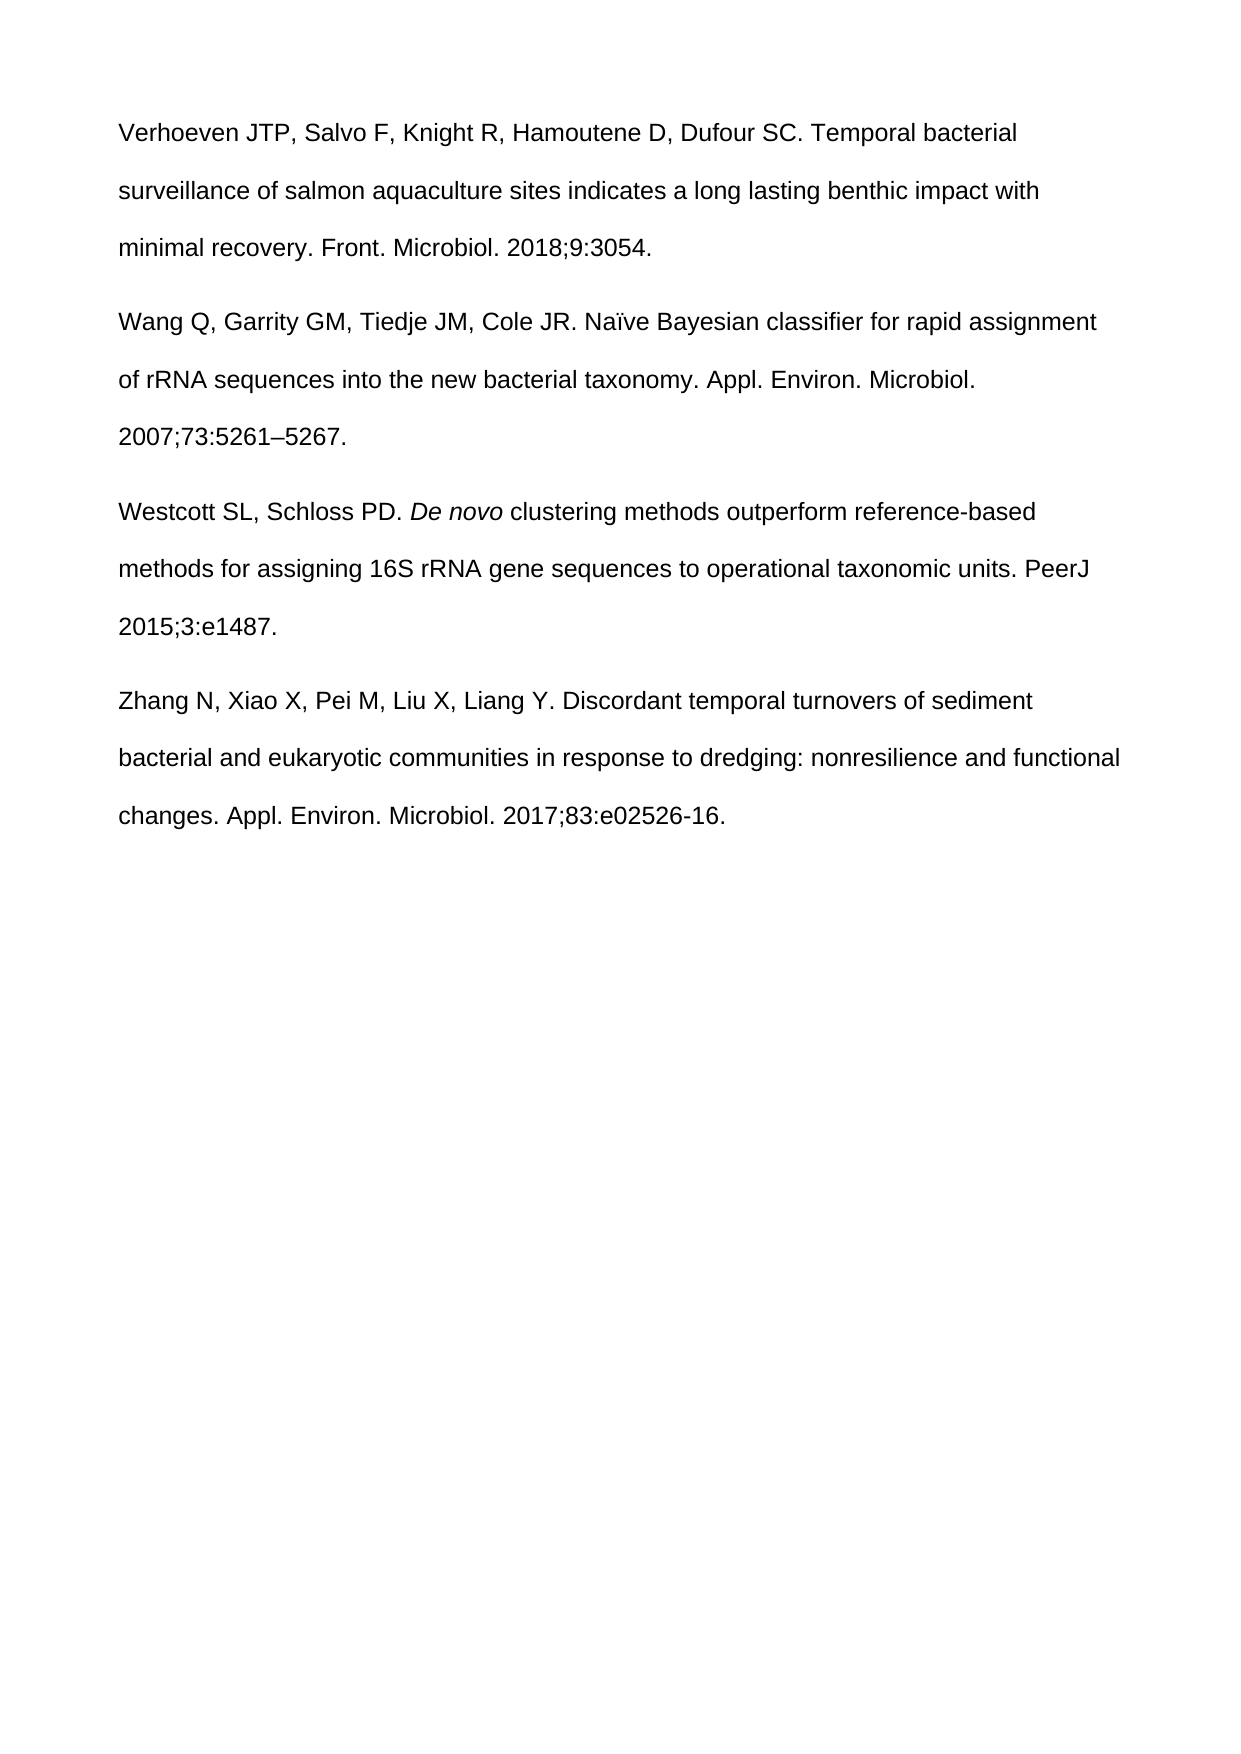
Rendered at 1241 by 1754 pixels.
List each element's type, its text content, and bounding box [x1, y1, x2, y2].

text Wang Q, Garrity GM, Tiedje JM, Cole JR. Naïve Bayesian classifier for rapid assignment of rRNA sequences into the new bacterial taxonomy. Appl. Environ. Microbiol. 2007;73:5261–5267. [118, 307, 1122, 451]
text Zhang N, Xiao X, Pei M, Liu X, Liang Y. Discordant temporal turnovers of sediment bacterial and eukaryotic communities in response to dredging: nonresilience and functional changes. Appl. Environ. Microbiol. 2017;83:e02526-16. [118, 686, 1122, 829]
text Verhoeven JTP, Salvo F, Knight R, Hamoutene D, Dufour SC. Temporal bacterial surveillance of salmon aquaculture sites indicates a long lasting benthic impact with minimal recovery. Front. Microbiol. 2018;9:3054. [118, 118, 1122, 262]
text Westcott SL, Schloss PD. De novo clustering methods outperform reference-based methods for assigning 16S rRNA gene sequences to operational taxonomic units. PeerJ 2015;3:e1487. [118, 496, 1122, 640]
